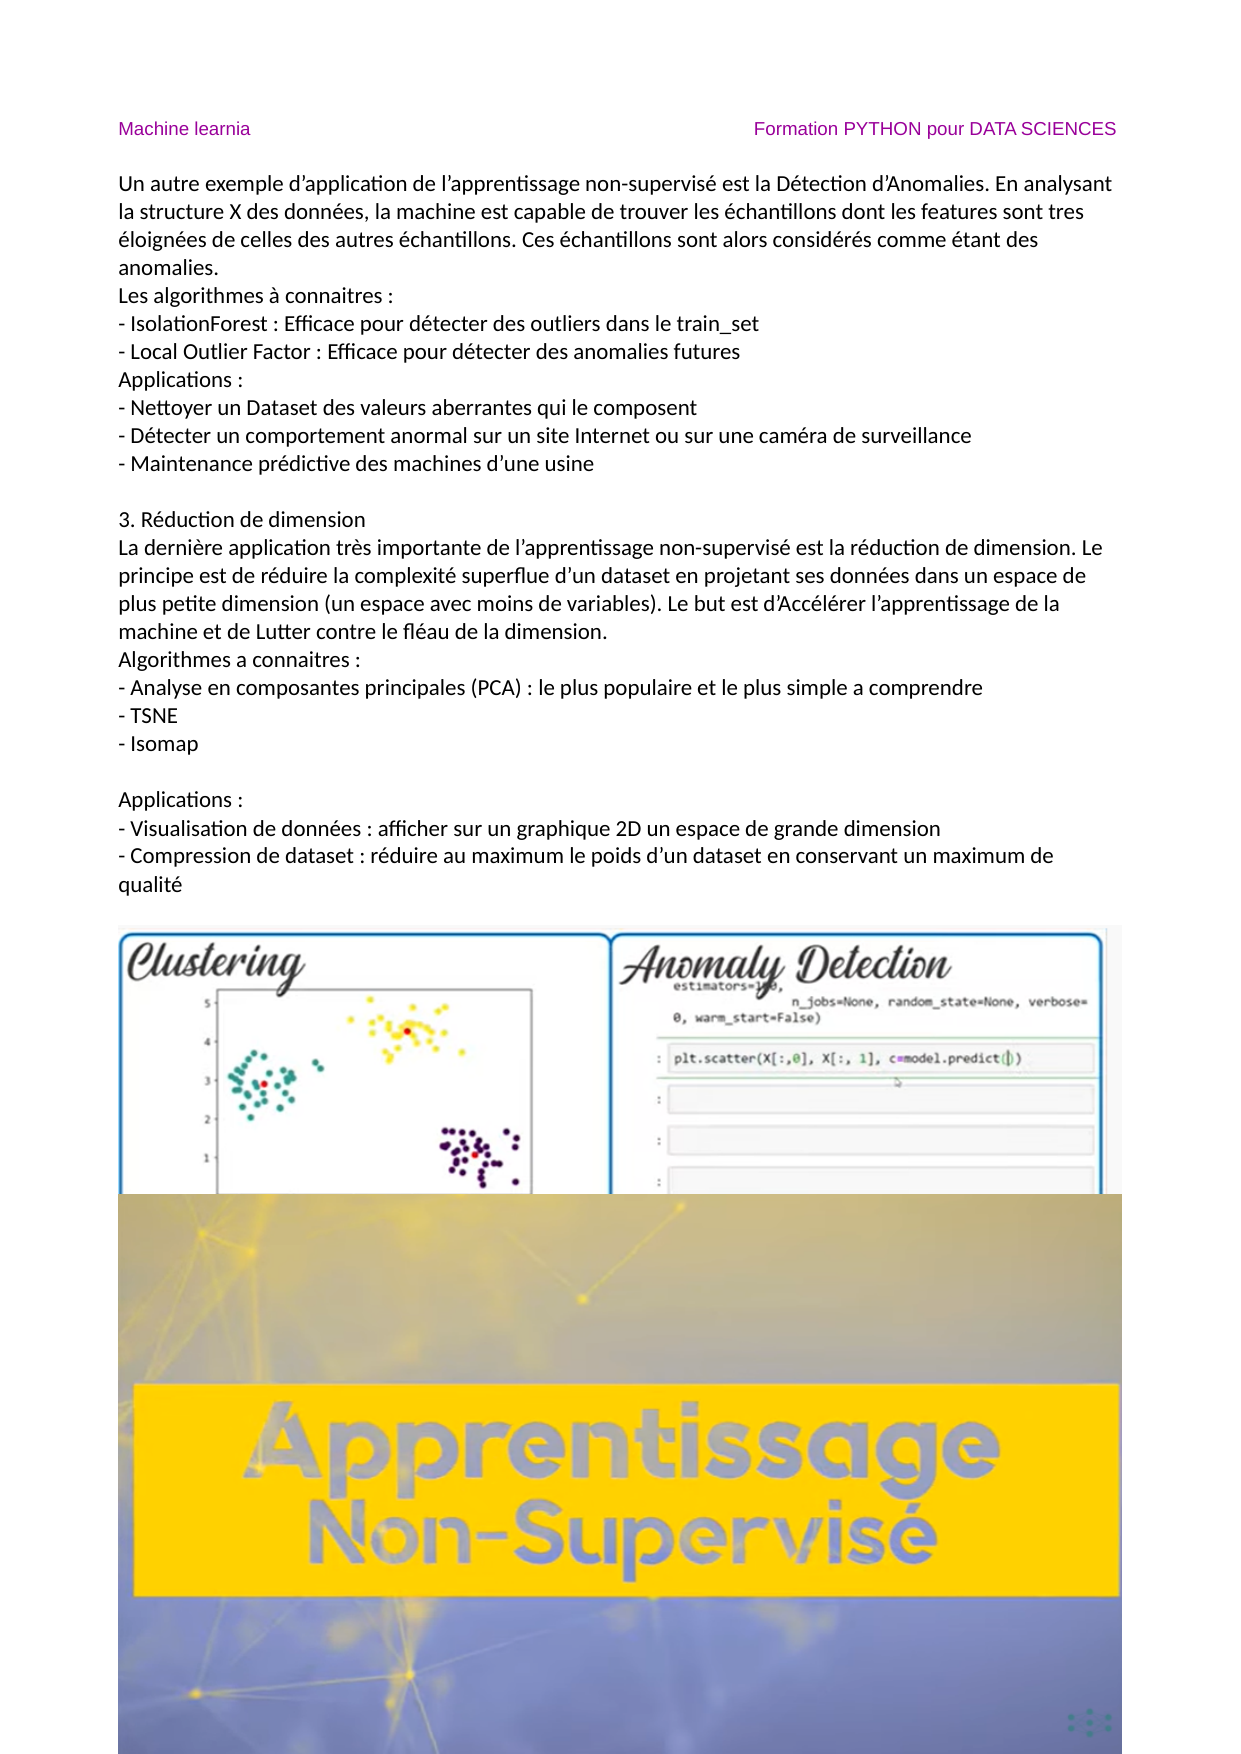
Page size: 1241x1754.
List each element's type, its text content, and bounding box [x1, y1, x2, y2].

text - Nettoyer un Dataset des valeurs aberrantes qui le composent [118, 393, 1122, 421]
text 3. Réduction de dimension [118, 505, 1122, 533]
text - Détecter un comportement anormal sur un site Internet ou sur une caméra de surveillance [118, 421, 1122, 449]
text - IsolationForest : Efficace pour détecter des outliers dans le train_set [118, 309, 1122, 337]
text La dernière application très importante de l’apprentissage non-supervisé est la réduction de dimension. Le principe est de réduire la complexité superflue d’un dataset en projetant ses données dans un espace de plus petite dimension (un espace avec moins de variables). Le but est d’Accélérer l’apprentissage de la machine et de Lutter contre le fléau de la dimension. [118, 533, 1122, 646]
text Applications : [118, 365, 1122, 393]
text - Maintenance prédictive des machines d’une usine [118, 449, 1122, 477]
text - TSNE [118, 702, 1122, 729]
text Algorithmes a connaitres : [118, 646, 1122, 673]
text - Visualisation de données : afficher sur un graphique 2D un espace de grande dimension [118, 814, 1122, 842]
picture [118, 925, 1122, 1754]
text - Isomap [118, 729, 1122, 758]
text Un autre exemple d’application de l’apprentissage non-supervisé est la Détection d’Anomalies. En analysant la structure X des données, la machine est capable de trouver les échantillons dont les features sont tres éloignées de celles des autres échantillons. Ces échantillons sont alors considérés comme étant des anomalies. [118, 169, 1122, 281]
text - Local Outlier Factor : Efficace pour détecter des anomalies futures [118, 337, 1122, 365]
text - Analyse en composantes principales (PCA) : le plus populaire et le plus simple a comprendre [118, 673, 1122, 702]
text - Compression de dataset : réduire au maximum le poids d’un dataset en conservant un maximum de qualité [118, 842, 1122, 898]
text Applications : [118, 786, 1122, 814]
text Les algorithmes à connaitres : [118, 281, 1122, 309]
